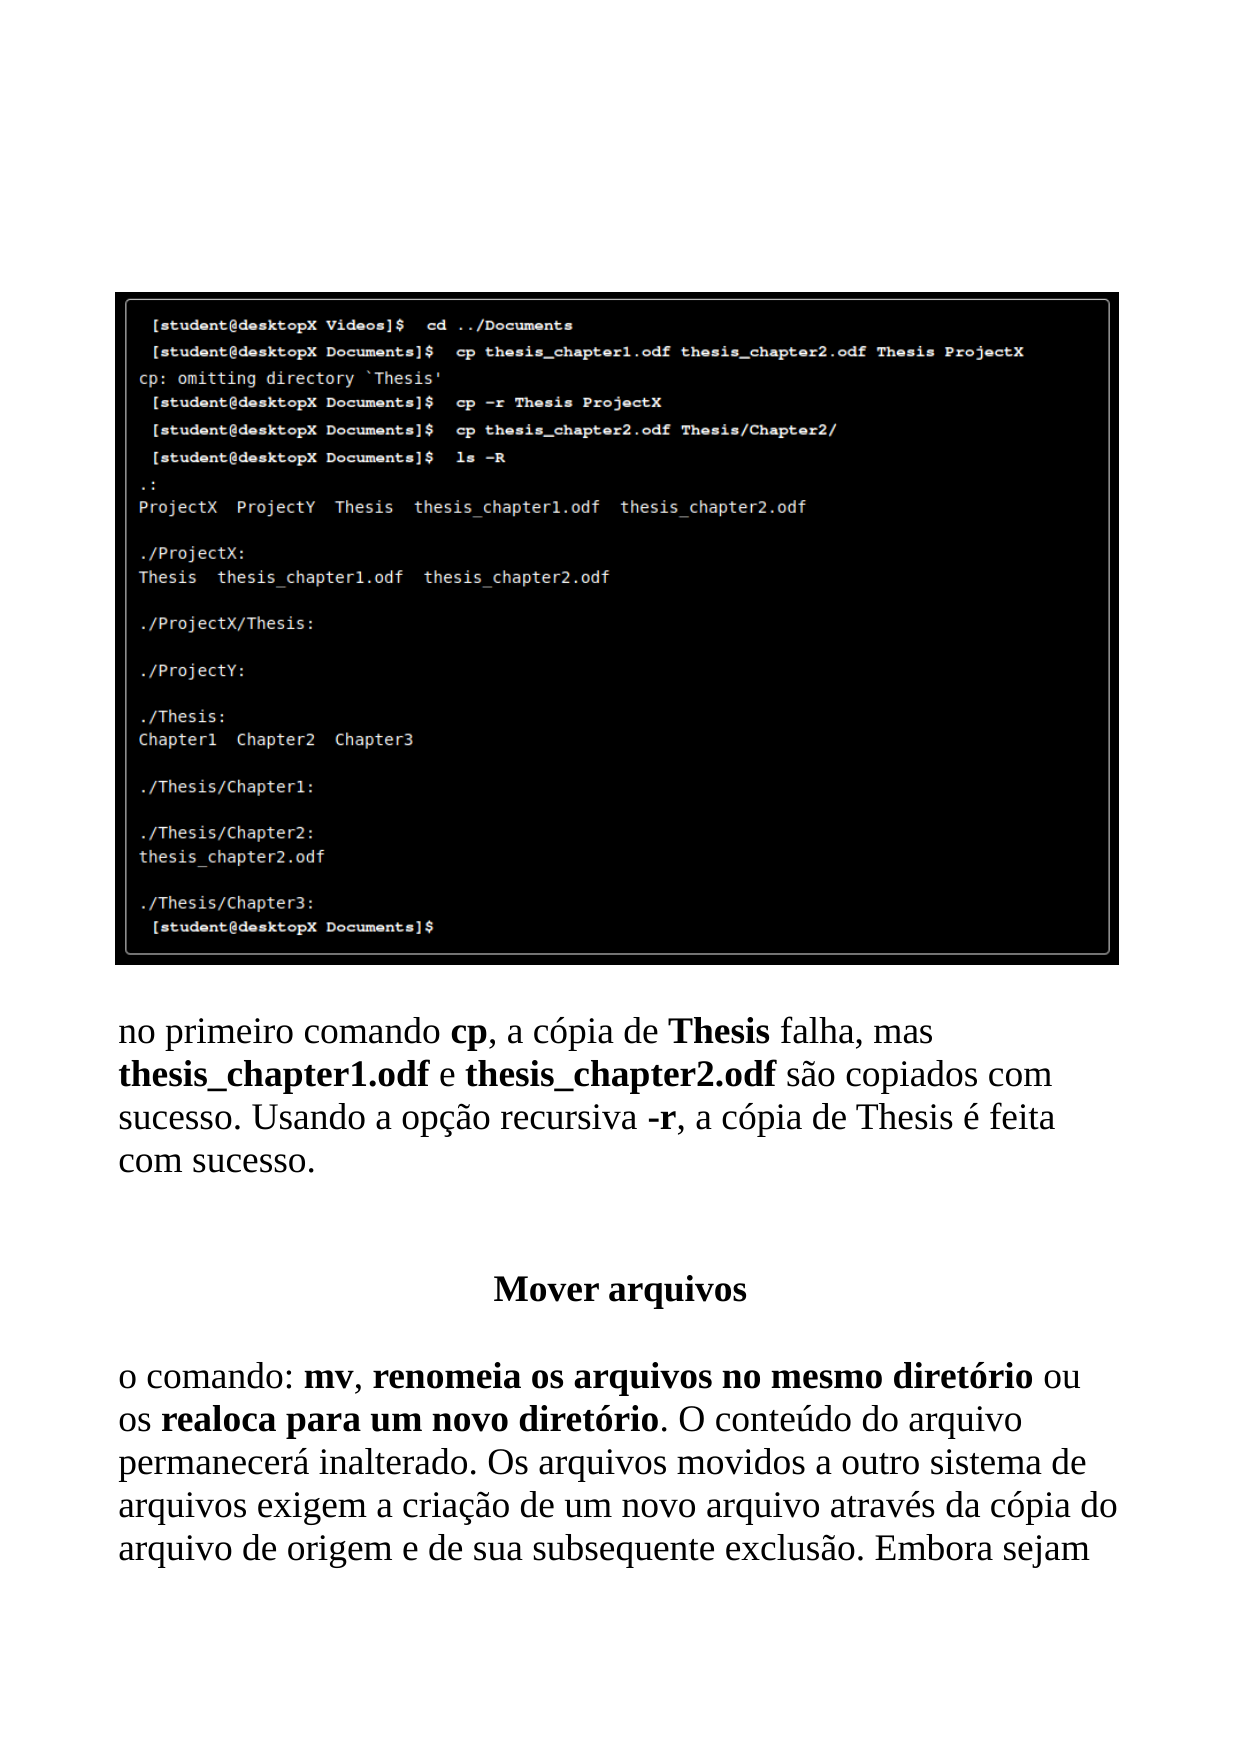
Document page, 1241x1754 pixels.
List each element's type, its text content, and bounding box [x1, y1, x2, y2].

text Mover arquivos [118, 1267, 1122, 1310]
text o comando: mv, renomeia os arquivos no mesmo diretório ou os realoca para um novo diretório. O conteúdo do arquivo permanecerá inalterado. Os arquivos movidos a outro sistema de arquivos exigem a criação de um novo arquivo através da cópia do arquivo de origem e de sua subsequente exclusão. Embora sejam [118, 1353, 1122, 1569]
text no primeiro comando cp, a cópia de Thesis falha, mas thesis_chapter1.odf e thesis_chapter2.odf são copiados com sucesso. Usando a opção recursiva -r, a cópia de Thesis é feita com sucesso. [118, 1008, 1122, 1181]
picture [115, 292, 1119, 965]
